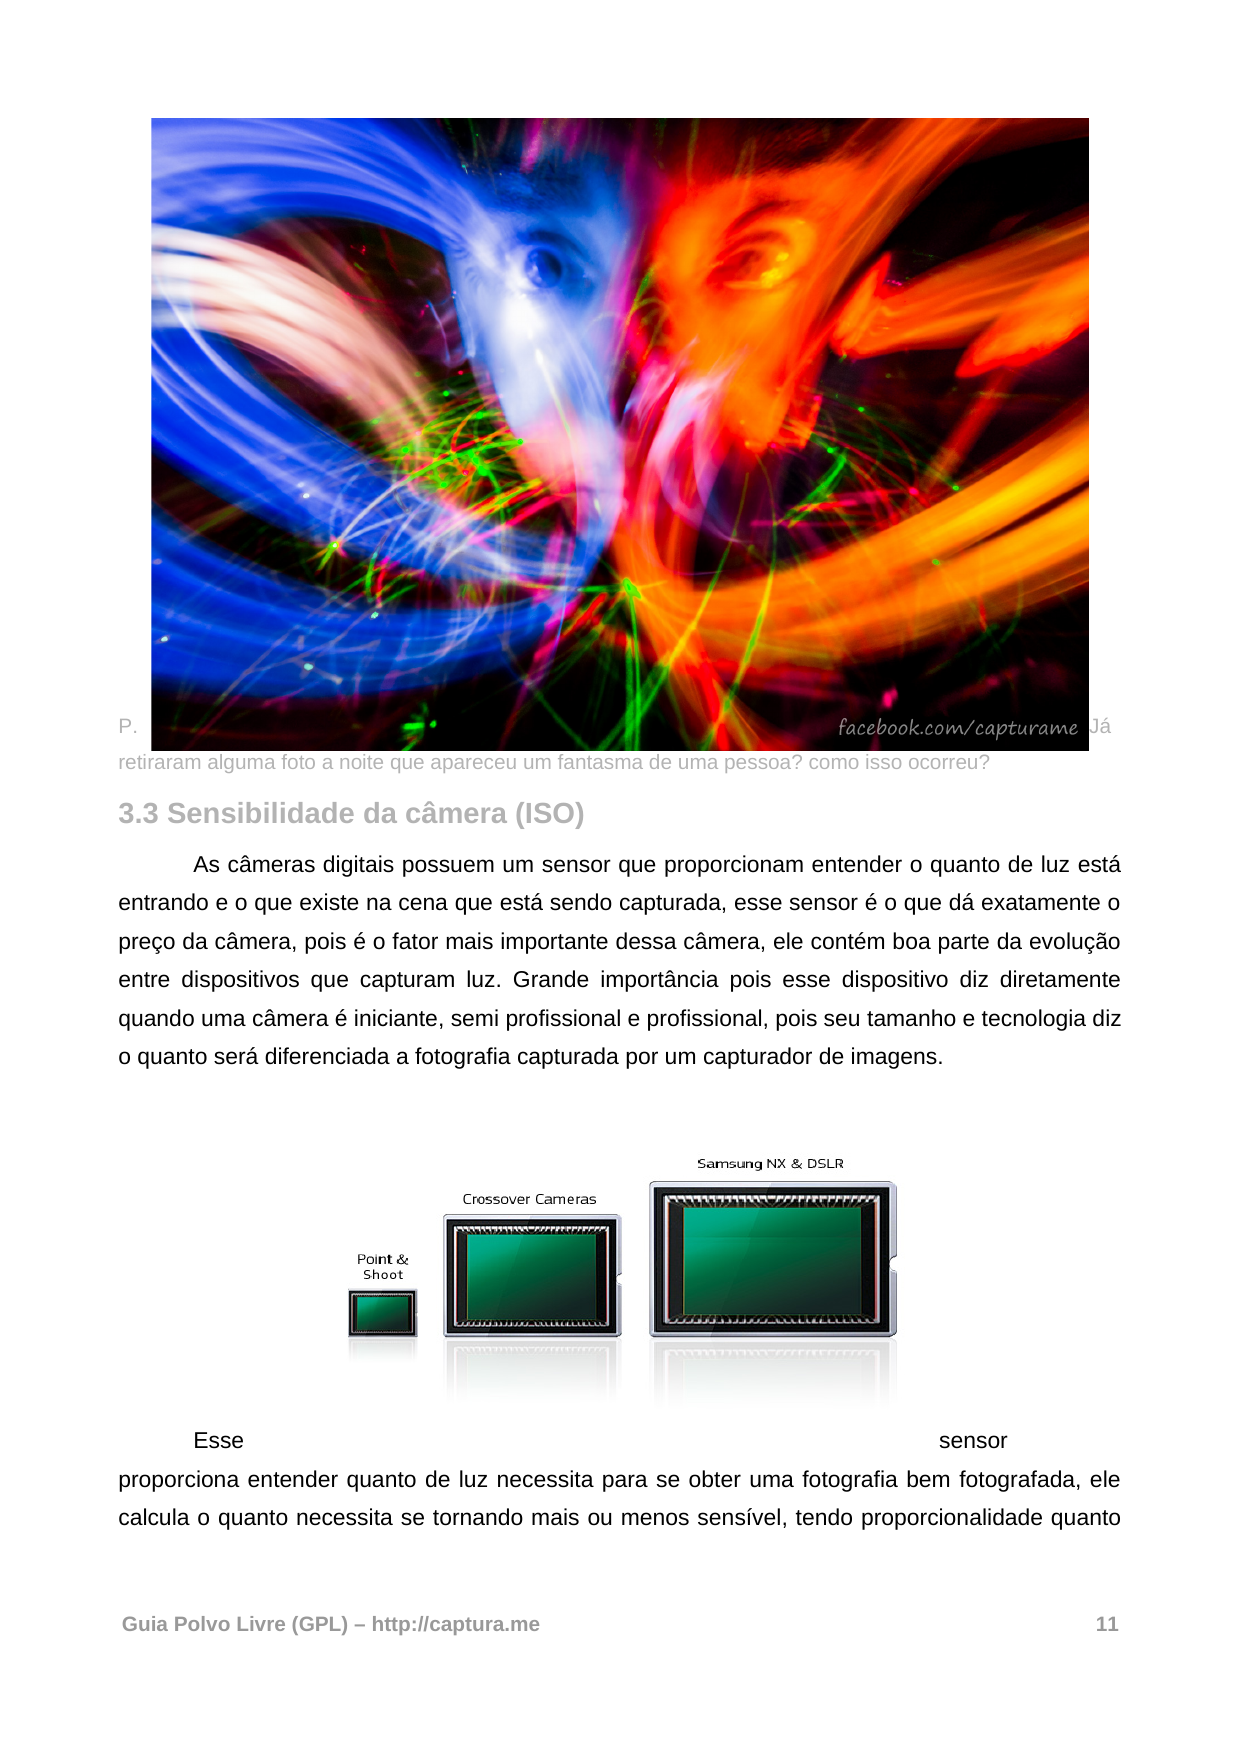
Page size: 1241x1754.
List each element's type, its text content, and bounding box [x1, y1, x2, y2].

subtitle 3.3 Sensibilidade da câmera (ISO) [118, 797, 1122, 829]
text As câmeras digitais possuem um sensor que proporcionam entender o quanto de luz está entrando e o que existe na cena que está sendo capturada, esse sensor é o que dá exatamente o preço da câmera, pois é o fator mais importante dessa câmera, ele contém boa parte da evolução entre dispositivos que capturam luz. Grande importância pois esse dispositivo diz diretamente quando uma câmera é iniciante, semi profissional e profissional, pois seu tamanho e tecnologia diz o quanto será diferenciada a fotografia capturada por um capturador de imagens. [118, 852, 1122, 1069]
text P. Já retiraram alguma foto a noite que apareceu um fantasma de uma pessoa? como isso ocorreu? [118, 714, 1122, 773]
picture [151, 118, 1089, 751]
text Esse sensor proporciona entender quanto de luz necessita para se obter uma fotografia bem fotografada, ele calcula o quanto necessita se tornando mais ou menos sensível, tendo proporcionalidade quanto [118, 1428, 1122, 1531]
picture [310, 1098, 930, 1433]
